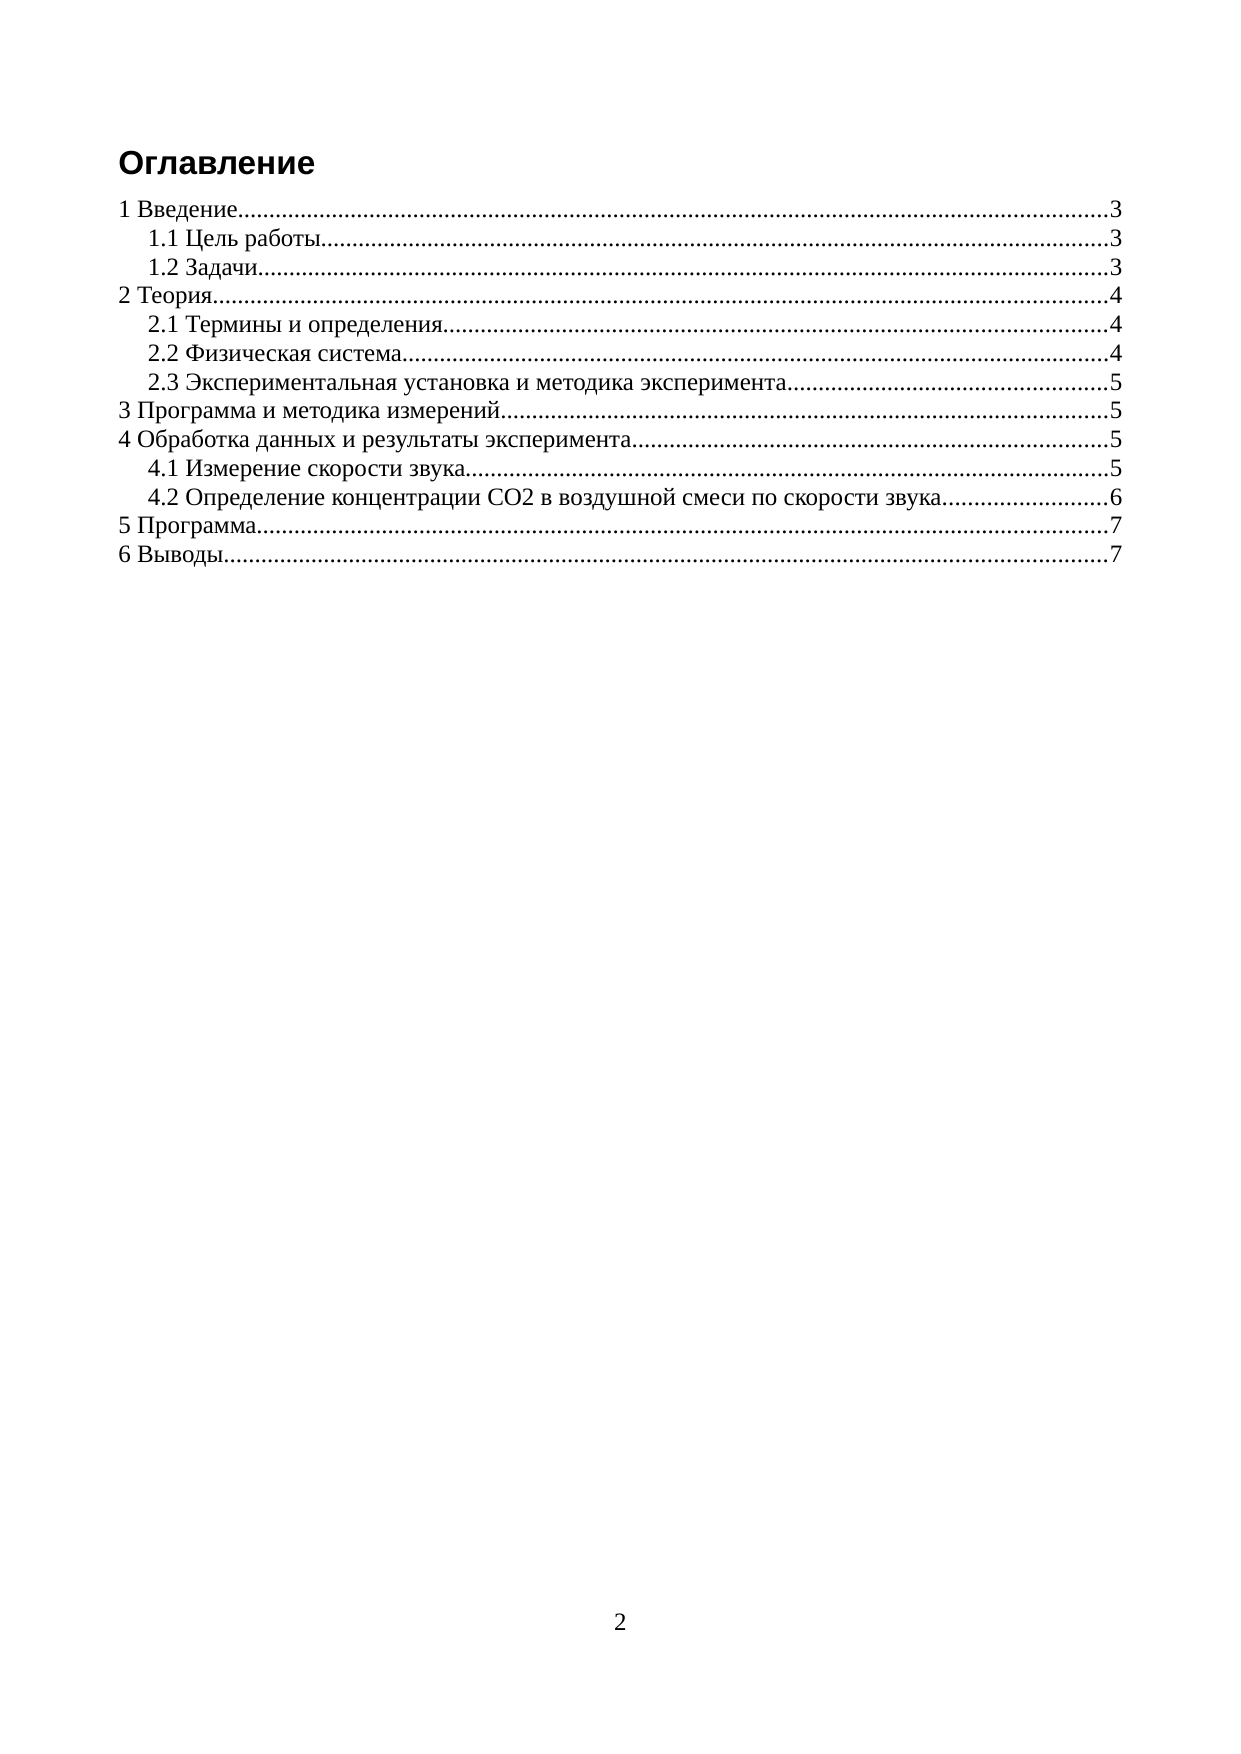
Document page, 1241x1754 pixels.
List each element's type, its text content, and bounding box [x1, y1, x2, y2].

text 2 Теория 4 [118, 280, 1122, 309]
text 4.1 Измерение скорости звука 5 [148, 453, 1122, 482]
text 1 Введение 3 [118, 194, 1122, 223]
text 6 Выводы 7 [118, 539, 1122, 568]
text 5 Программа 7 [118, 510, 1122, 539]
text 1.2 Задачи 3 [148, 252, 1122, 280]
subtitle Оглавление [118, 143, 1122, 182]
text 2.3 Экспериментальная установка и методика эксперимента 5 [148, 367, 1122, 395]
text 4.2 Определение концентрации CO2 в воздушной смеси по скорости звука 6 [148, 482, 1122, 510]
text 4 Обработка данных и результаты эксперимента 5 [118, 424, 1122, 453]
text 3 Программа и методика измерений 5 [118, 395, 1122, 424]
text 2.1 Термины и определения 4 [148, 309, 1122, 338]
text 2.2 Физическая система 4 [148, 338, 1122, 367]
text 1.1 Цель работы 3 [148, 223, 1122, 252]
